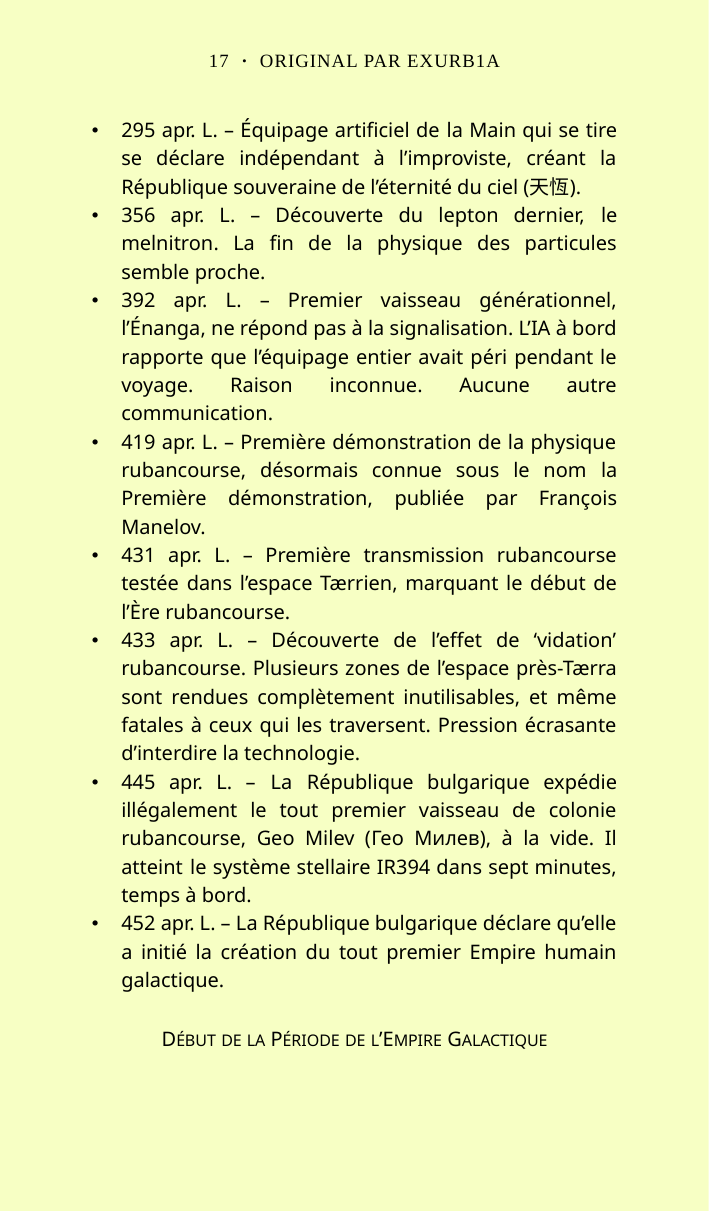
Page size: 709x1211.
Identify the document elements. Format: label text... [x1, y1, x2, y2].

text Début de la Période de l’Empire Galactique [92, 1023, 617, 1052]
list 295 apr. L. – Équipage artificiel de la Main qui se tire se déclare indépendant à l’improviste, créant la République souveraine de l’éternité du ciel (天恆). [92, 115, 617, 200]
list 419 apr. L. – Première démonstration de la physique rubancourse, désormais connue sous le nom la Première démonstration, publiée par François Manelov. [92, 427, 617, 540]
list 445 apr. L. – La République bulgarique expédie illégalement le tout premier vaisseau de colonie rubancourse, Geo Milev (Гео Милев), à la vide. Il atteint le système stellaire IR394 dans sept minutes, temps à bord. [92, 767, 617, 908]
list 356 apr. L. – Découverte du lepton dernier, le melnitron. La fin de la physique des particules semble proche. [92, 200, 617, 285]
list 452 apr. L. – La République bulgarique déclare qu’elle a initié la création du tout premier Empire humain galactique. [92, 908, 617, 993]
list 433 apr. L. – Découverte de l’effet de ‘vidation’ rubancourse. Plusieurs zones de l’espace près-Tærra sont rendues complètement inutilisables, et même fatales à ceux qui les traversent. Pression écrasante d’interdire la technologie. [92, 625, 617, 767]
list 431 apr. L. – Première transmission rubancourse testée dans l’espace Tærrien, marquant le début de l’Ère rubancourse. [92, 540, 617, 625]
list 392 apr. L. – Premier vaisseau générationnel, l’Énanga, ne répond pas à la signalisation. L’IA à bord rapporte que l’équipage entier avait péri pendant le voyage. Raison inconnue. Aucune autre communication. [92, 285, 617, 427]
